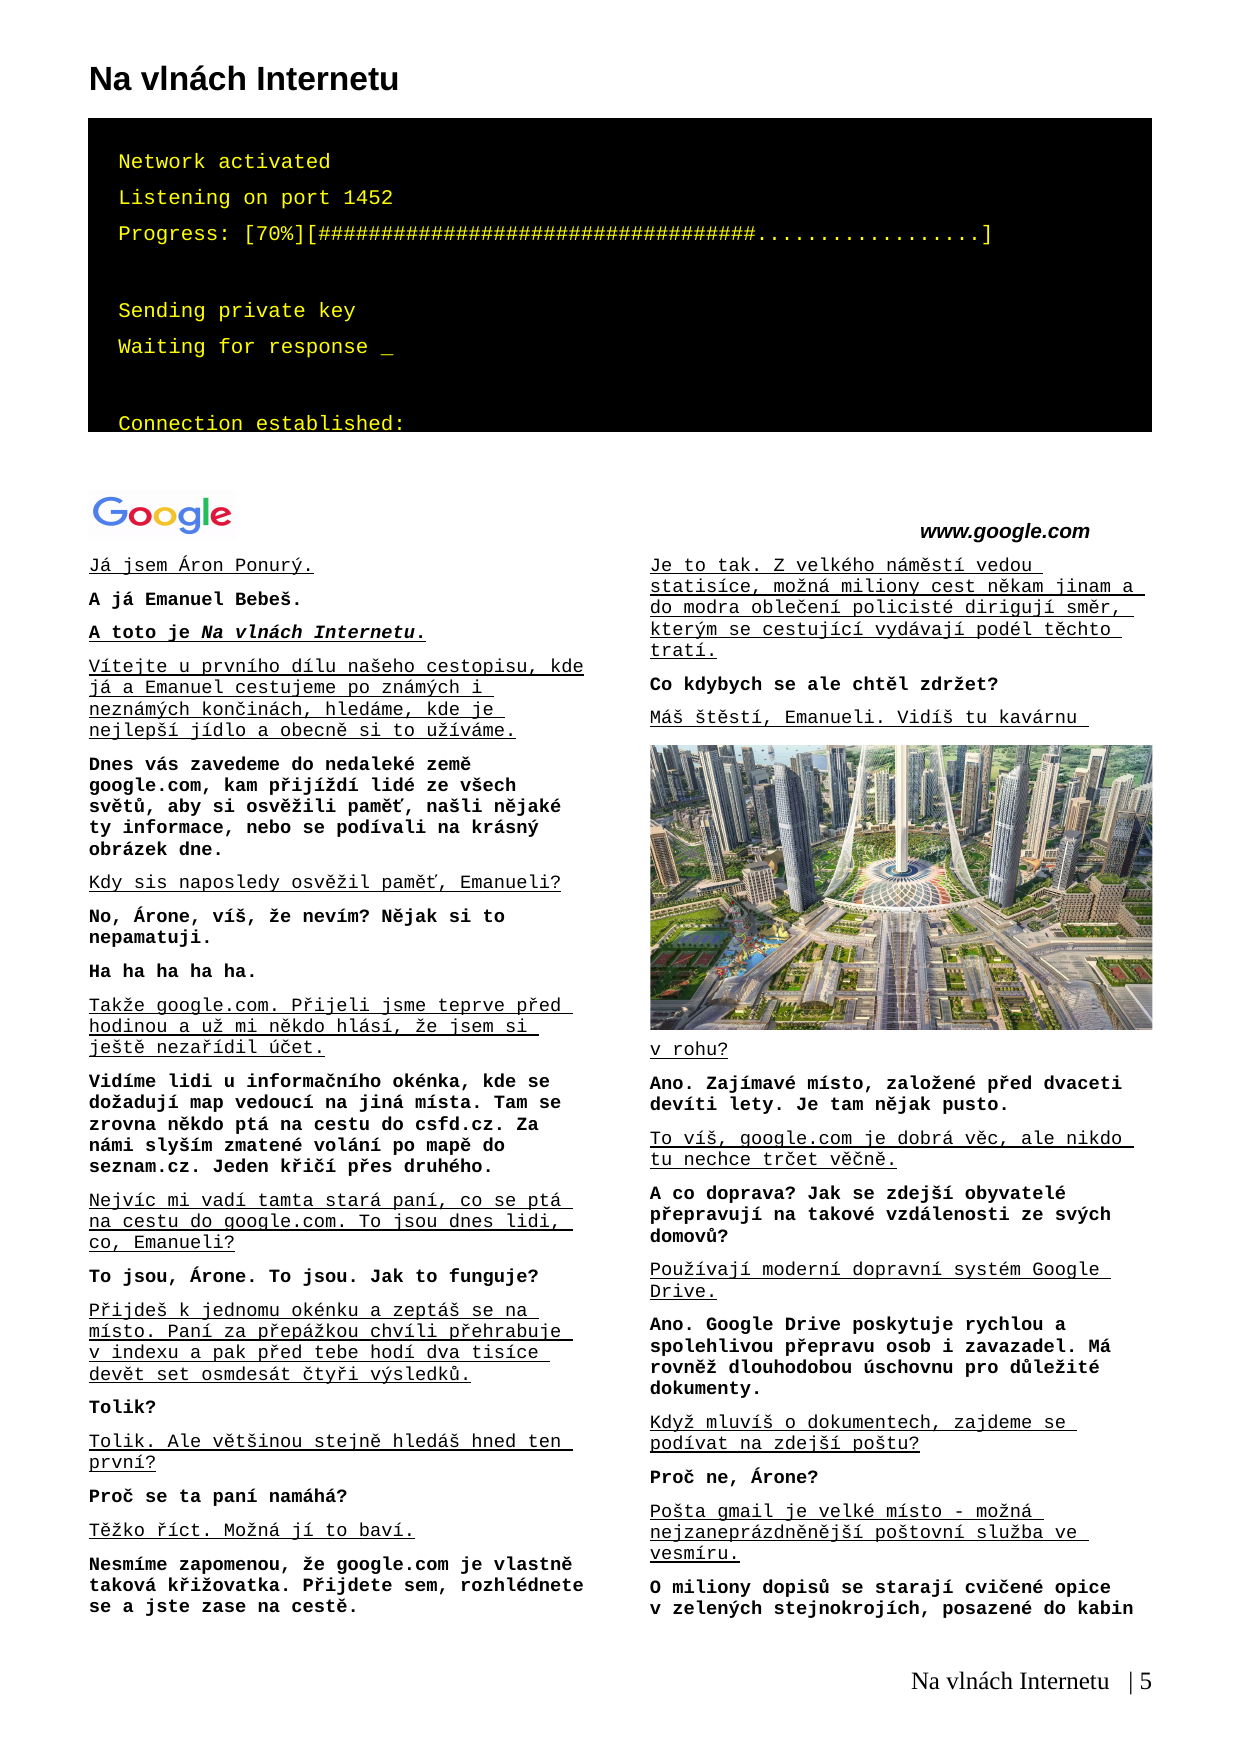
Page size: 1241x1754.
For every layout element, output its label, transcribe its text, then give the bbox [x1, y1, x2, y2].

text Connection established: [118, 432, 1152, 437]
text Vidíme lidi u informačního okénka, kde se dožadují map vedoucí na jiná místa. Tam se zrovna někdo ptá na cestu do csfd.cz. Za námi slyším zmatené volání po mapě do seznam.cz. Jeden křičí přes druhého. [88, 1072, 591, 1178]
text No, Árone, víš, že nevím? Nějak si to nepamatuji. [88, 907, 591, 949]
text Tolik? [88, 1398, 591, 1419]
text Vítejte u prvního dílu našeho cestopisu, kde já a Emanuel cestujeme po známých i neznámých končinách, hledáme, kde je nejlepší jídlo a obecně si to užíváme. [88, 657, 591, 742]
text Ha ha ha ha ha. [88, 962, 591, 983]
text O miliony dopisů se starají cvičené opice v zelených stejnokrojích, posazené do kabin [649, 1578, 1152, 1620]
text Proč ne, Árone? [649, 1468, 1152, 1489]
text Je to tak. Z velkého náměstí vedou statisíce, možná miliony cest někam jinam a do modra oblečení policisté dirigují směr, kterým se cestující vydávají podél těchto tratí. [649, 556, 1152, 662]
text Máš štěstí, Emanueli. Vidíš tu kavárnu v rohu? [649, 708, 1152, 1061]
text Nejvíc mi vadí tamta stará paní, co se ptá na cestu do google.com. To jsou dnes lidi, co, Emanueli? [88, 1191, 591, 1254]
text Přijdeš k jednomu okénku a zeptáš se na místo. Paní za přepážkou chvíli přehrabuje v indexu a pak před tebe hodí dva tisíce devět set osmdesát čtyři výsledků. [88, 1301, 591, 1386]
text Proč se ta paní namáhá? [88, 1487, 591, 1508]
text Těžko říct. Možná jí to baví. [88, 1521, 591, 1542]
text Když mluvíš o dokumentech, zajdeme se podívat na zdejší poštu? [649, 1413, 1152, 1455]
text Co kdybych se ale chtěl zdržet? [649, 674, 1152, 696]
subtitle www.google.com [88, 490, 1152, 543]
text Ano. Zajímavé místo, založené před dvaceti devíti lety. Je tam nějak pusto. [649, 1074, 1152, 1116]
text Takže google.com. Přijeli jsme teprve před hodinou a už mi někdo hlásí, že jsem si ještě nezařídil účet. [88, 996, 591, 1059]
text Používají moderní dopravní systém Google Drive. [649, 1260, 1152, 1303]
text Já jsem Áron Ponurý. [88, 556, 591, 577]
text A toto je Na vlnách Internetu. [88, 623, 591, 644]
text To víš, google.com je dobrá věc, ale nikdo tu nechce trčet věčně. [649, 1129, 1152, 1171]
text A co doprava? Jak se zdejší obyvatelé přepravují na takové vzdálenosti ze svých domovů? [649, 1184, 1152, 1248]
text Ano. Google Drive poskytuje rychlou a spolehlivou přepravu osob i zavazadel. Má rovněž dlouhodobou úschovnu pro důležité dokumenty. [649, 1315, 1152, 1400]
text Dnes vás zavedeme do nedaleké země google.com, kam přijíždí lidé ze všech světů, aby si osvěžili paměť, našli nějaké ty informace, nebo se podívali na krásný obrázek dne. [88, 754, 591, 861]
picture [88, 490, 236, 539]
text Nesmíme zapomenou, že google.com je vlastně taková křižovatka. Přijdete sem, rozhlédnete se a jste zase na cestě. [88, 1554, 591, 1618]
text To jsou, Árone. To jsou. Jak to funguje? [88, 1267, 591, 1288]
text Pošta gmail je velké místo - možná nejzaneprázdněnější poštovní služba ve vesmíru. [649, 1501, 1152, 1565]
text A já Emanuel Bebeš. [88, 589, 591, 611]
text Kdy sis naposledy osvěžil paměť, Emanueli? [88, 873, 591, 894]
text Tolik. Ale většinou stejně hledáš hned ten první? [88, 1432, 591, 1474]
picture [650, 745, 1153, 1024]
subtitle Na vlnách Internetu [88, 59, 1152, 98]
